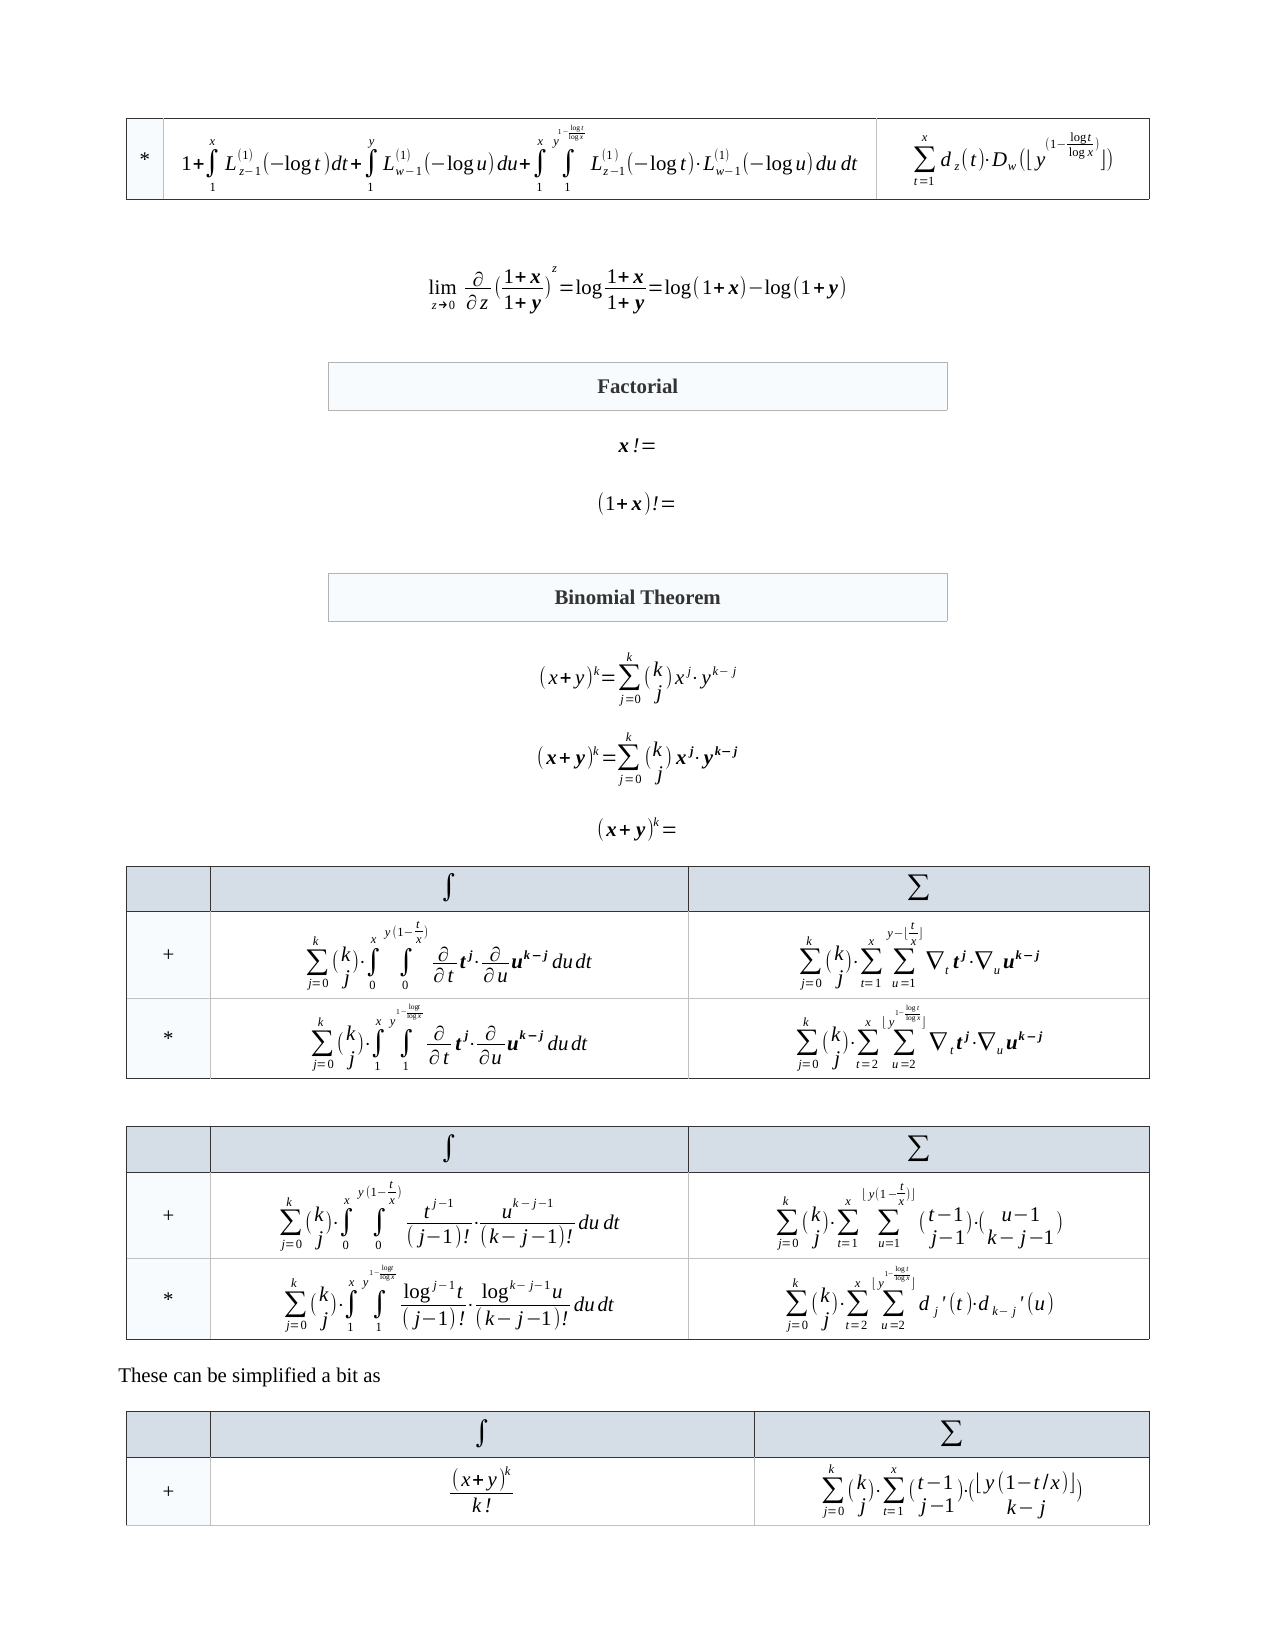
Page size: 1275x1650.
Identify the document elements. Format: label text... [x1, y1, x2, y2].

table_cell [211, 1458, 754, 1525]
table_cell + [127, 1458, 210, 1525]
table_cell [211, 999, 688, 1078]
table_cell [211, 1259, 688, 1339]
table_header [127, 1127, 210, 1172]
table_cell + [127, 912, 210, 997]
table_cell * [127, 999, 210, 1078]
table_header [689, 867, 1149, 911]
text Binomial Theorem [329, 574, 947, 621]
table_cell [689, 912, 1149, 997]
table_header [755, 1412, 1149, 1457]
table_header [211, 1127, 688, 1172]
table_cell [877, 119, 1149, 199]
table_cell [211, 912, 688, 997]
table_header [127, 1412, 210, 1457]
table_cell [211, 1173, 688, 1258]
table_cell [689, 999, 1149, 1078]
table_header [211, 867, 688, 911]
table_cell [755, 1458, 1149, 1525]
table_cell [689, 1259, 1149, 1339]
table_cell * [127, 1259, 210, 1339]
table_cell + [127, 1173, 210, 1258]
table_header [689, 1127, 1149, 1172]
table_header [211, 1412, 754, 1457]
table_cell [689, 1173, 1149, 1258]
table_cell [164, 119, 876, 199]
table_cell * [127, 119, 163, 199]
text Factorial [329, 363, 947, 410]
text These can be simplified a bit as [118, 1363, 1157, 1387]
table_header [127, 867, 210, 911]
